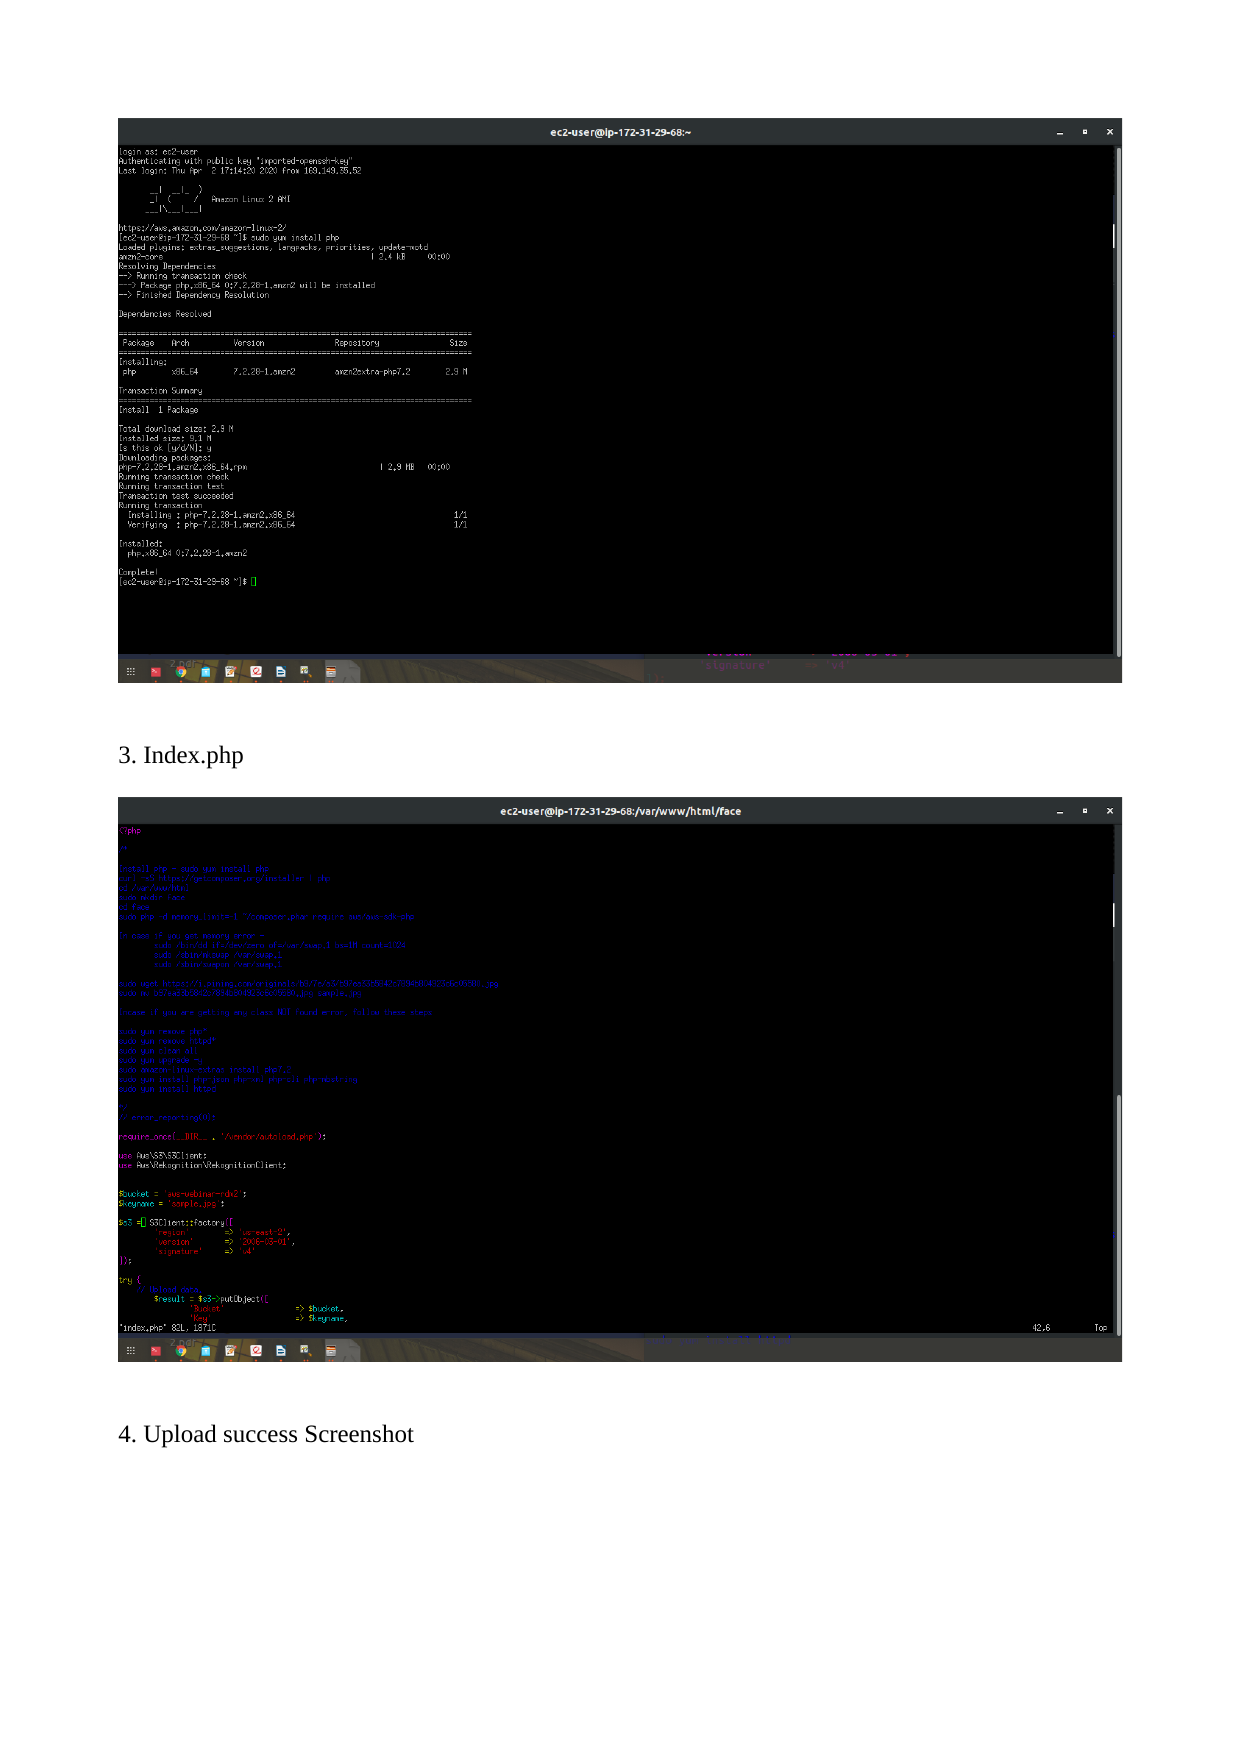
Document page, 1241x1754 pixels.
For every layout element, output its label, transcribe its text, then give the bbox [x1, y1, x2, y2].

text 3. Index.php [118, 740, 1122, 769]
picture [118, 118, 1123, 683]
text 4. Upload success Screenshot [118, 1419, 1122, 1448]
picture [118, 797, 1123, 1362]
